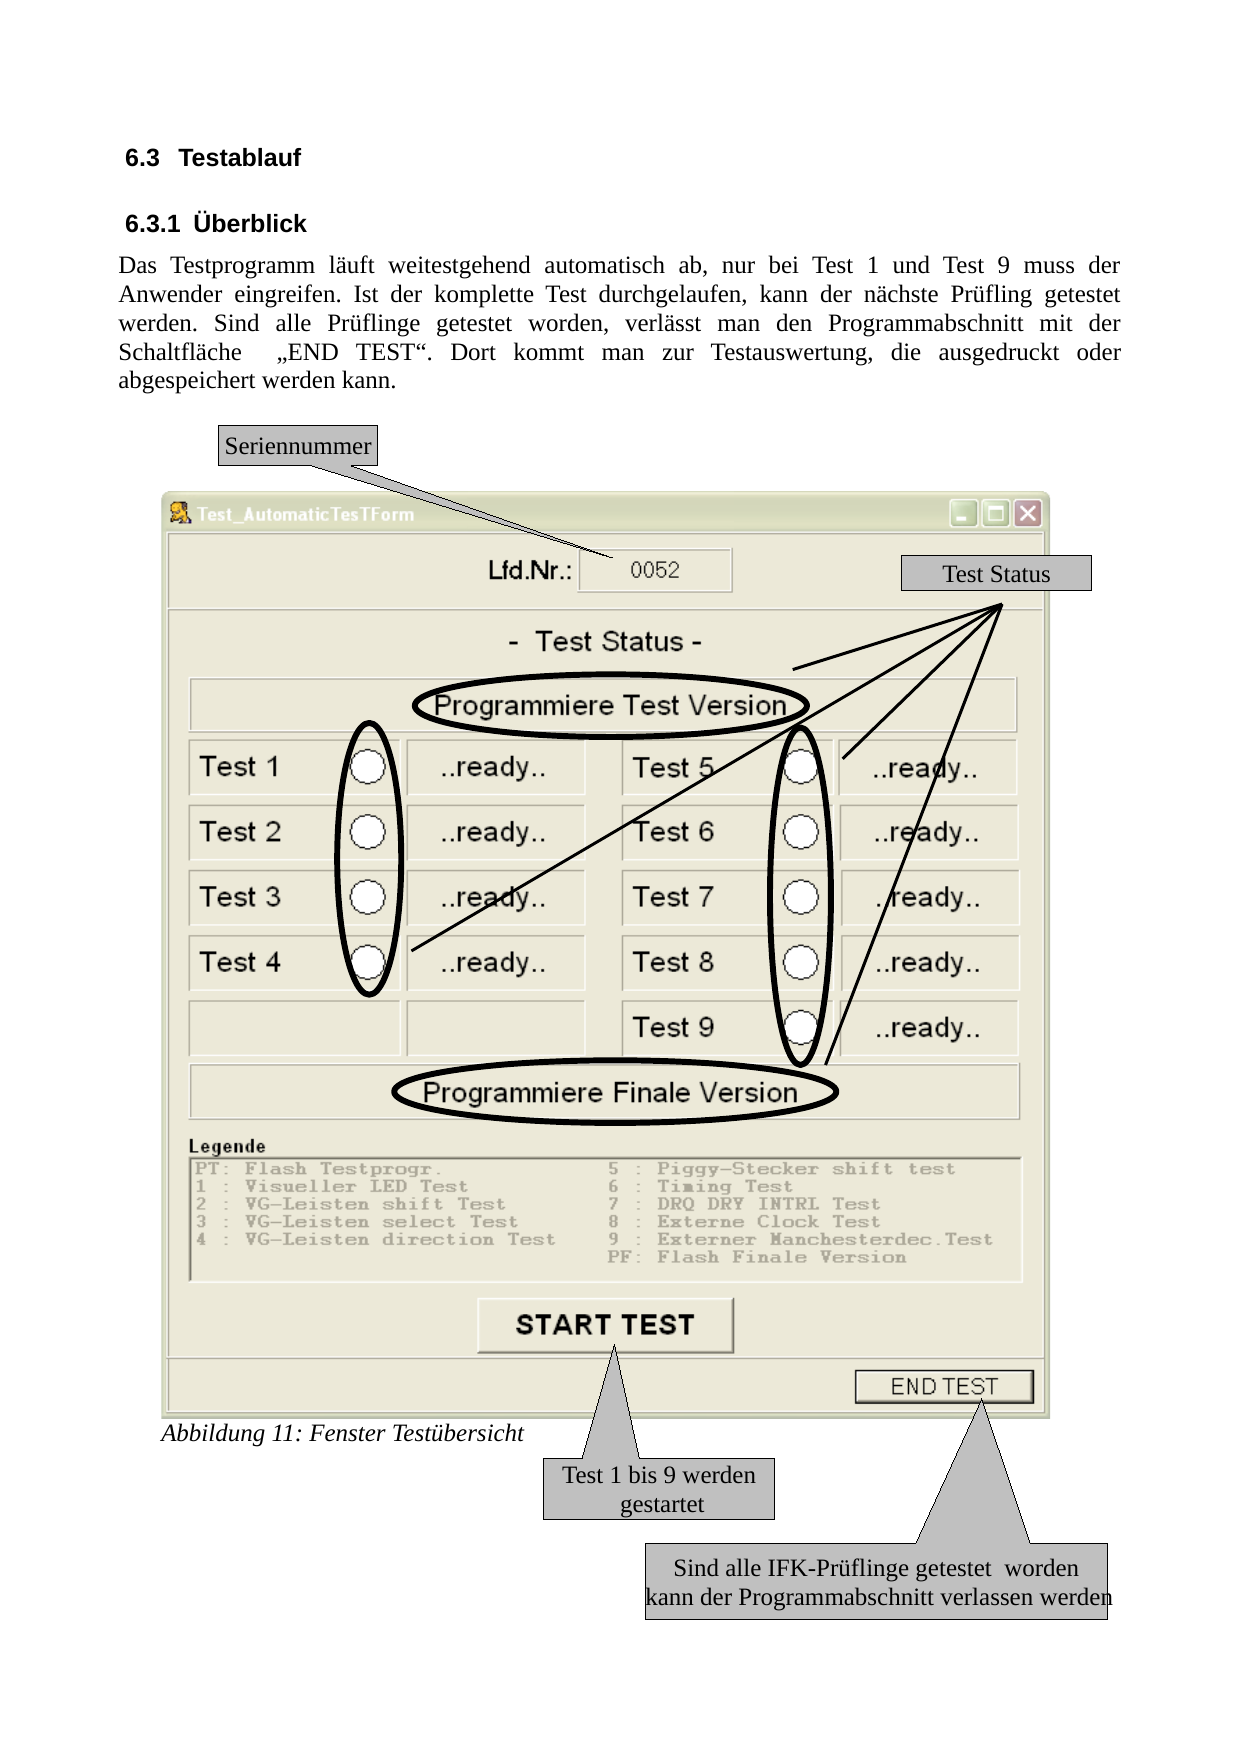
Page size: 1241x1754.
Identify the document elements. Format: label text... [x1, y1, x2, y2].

subtitle Überblick [118, 209, 1122, 238]
text [632, 1419, 972, 1447]
text Das Testprogramm läuft weitestgehend automatisch ab, nur bei Test 1 und Test 9 muss der Anwender eingreifen. Ist der komplette Test durchgelaufen, kann der nächste Prüfling getestet werden. Sind alle Prüflinge getestet worden, verlässt man den Programmabschnitt mit der Schaltfläche „END TEST“. Dort kommt man zur Testauswertung, die ausgedruckt oder abgespeichert werden kann. [118, 251, 1122, 394]
subtitle Testablauf [118, 143, 1122, 172]
text [989, 1419, 1050, 1447]
picture [161, 491, 1051, 1419]
text Abbildung 11: Fenster Testübersicht [161, 1419, 592, 1447]
